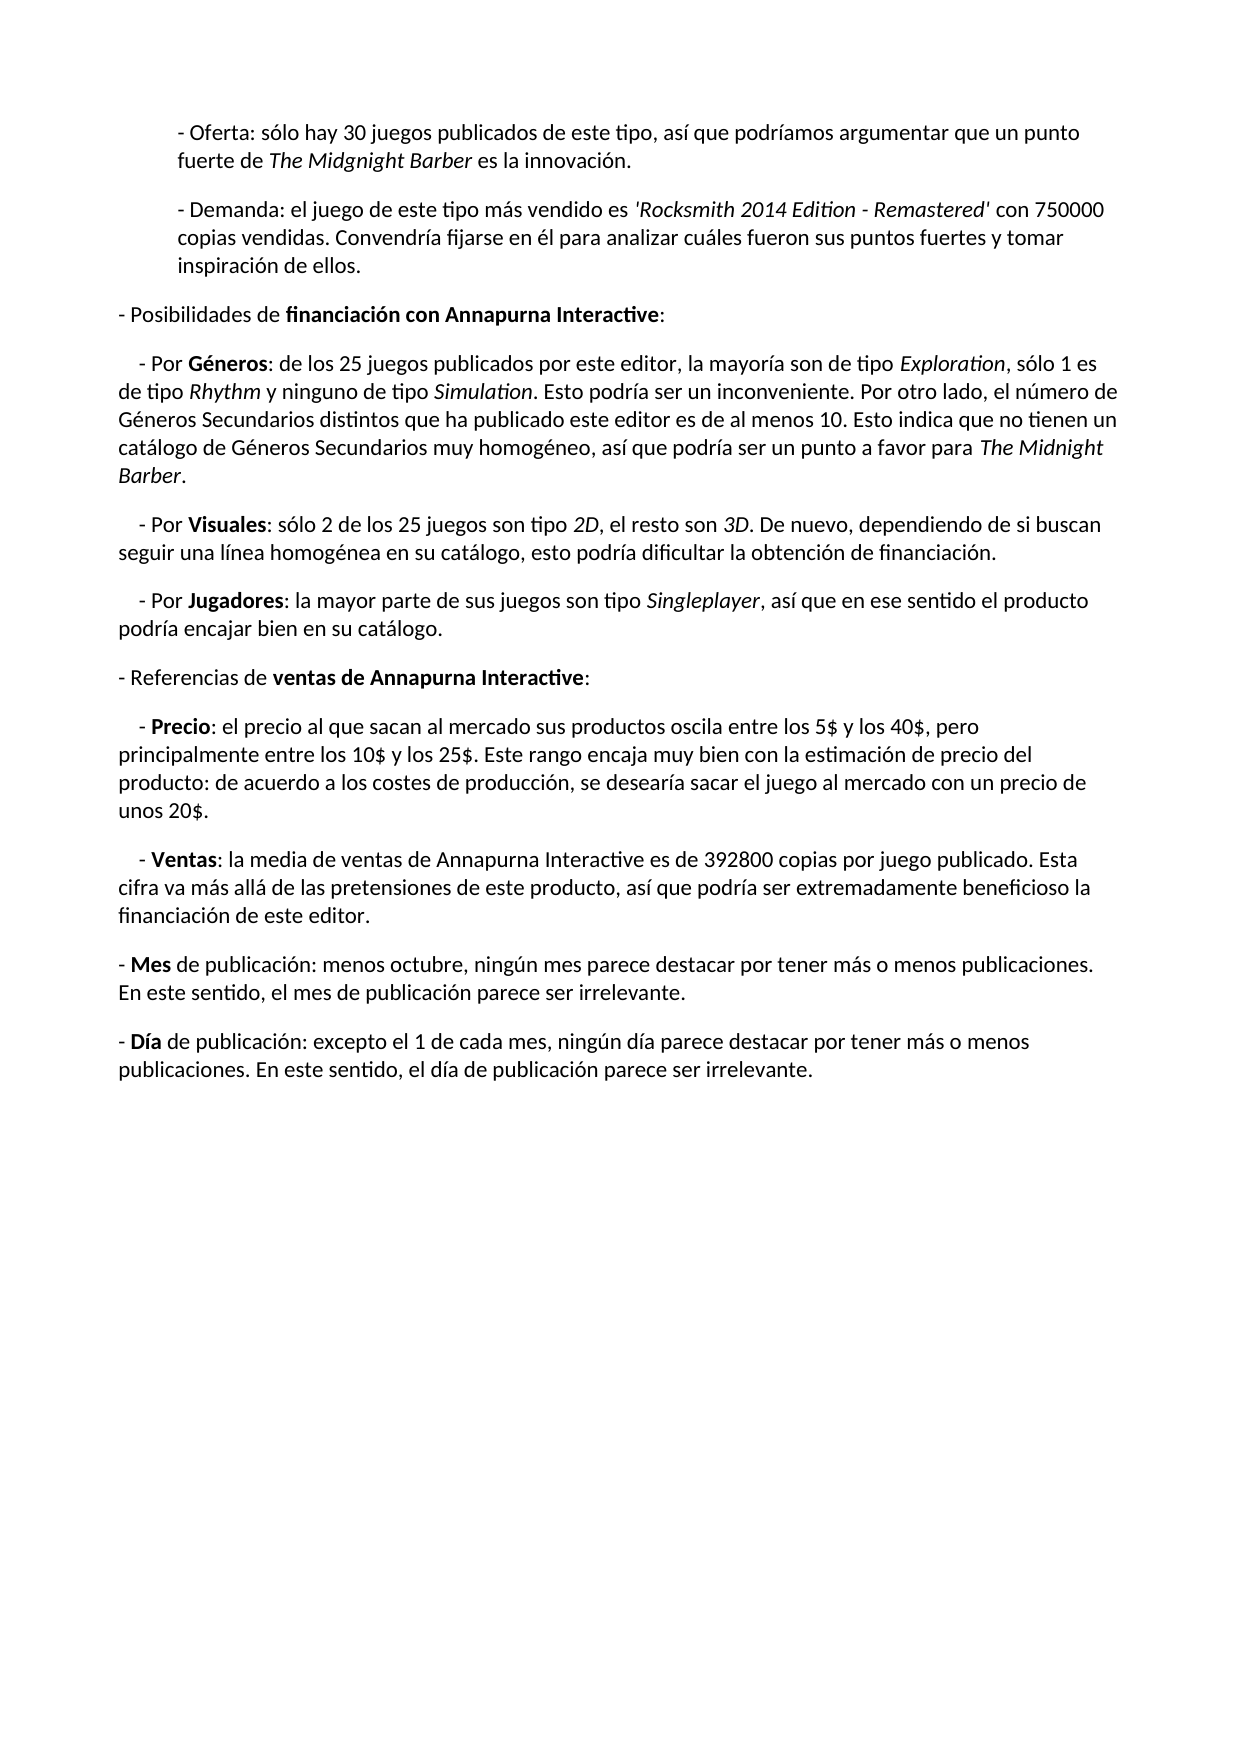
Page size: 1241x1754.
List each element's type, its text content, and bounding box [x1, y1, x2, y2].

text - Por Jugadores: la mayor parte de sus juegos son tipo Singleplayer, así que en ese sentido el producto podría encajar bien en su catálogo. [118, 587, 1122, 643]
text - Demanda: el juego de este tipo más vendido es 'Rocksmith 2014 Edition - Remastered' con 750000 copias vendidas. Convendría fijarse en él para analizar cuáles fueron sus puntos fuertes y tomar inspiración de ellos. [177, 195, 1122, 279]
text - Oferta: sólo hay 30 juegos publicados de este tipo, así que podríamos argumentar que un punto fuerte de The Midgnight Barber es la innovación. [177, 118, 1122, 174]
text - Precio: el precio al que sacan al mercado sus productos oscila entre los 5$ y los 40$, pero principalmente entre los 10$ y los 25$. Este rango encaja muy bien con la estimación de precio del producto: de acuerdo a los costes de producción, se desearía sacar el juego al mercado con un precio de unos 20$. [118, 712, 1122, 824]
text - Ventas: la media de ventas de Annapurna Interactive es de 392800 copias por juego publicado. Esta cifra va más allá de las pretensiones de este producto, así que podría ser extremadamente beneficioso la financiación de este editor. [118, 845, 1122, 929]
text - Mes de publicación: menos octubre, ningún mes parece destacar por tener más o menos publicaciones. En este sentido, el mes de publicación parece ser irrelevante. [118, 950, 1122, 1006]
text - Referencias de ventas de Annapurna Interactive: [118, 663, 1122, 691]
text - Por Géneros: de los 25 juegos publicados por este editor, la mayoría son de tipo Exploration, sólo 1 es de tipo Rhythm y ninguno de tipo Simulation. Esto podría ser un inconveniente. Por otro lado, el número de Géneros Secundarios distintos que ha publicado este editor es de al menos 10. Esto indica que no tienen un catálogo de Géneros Secundarios muy homogéneo, así que podría ser un punto a favor para The Midnight Barber. [118, 349, 1122, 489]
text - Posibilidades de financiación con Annapurna Interactive: [118, 300, 1122, 328]
text - Por Visuales: sólo 2 de los 25 juegos son tipo 2D, el resto son 3D. De nuevo, dependiendo de si buscan seguir una línea homogénea en su catálogo, esto podría dificultar la obtención de financiación. [118, 510, 1122, 566]
text - Día de publicación: excepto el 1 de cada mes, ningún día parece destacar por tener más o menos publicaciones. En este sentido, el día de publicación parece ser irrelevante. [118, 1027, 1122, 1083]
